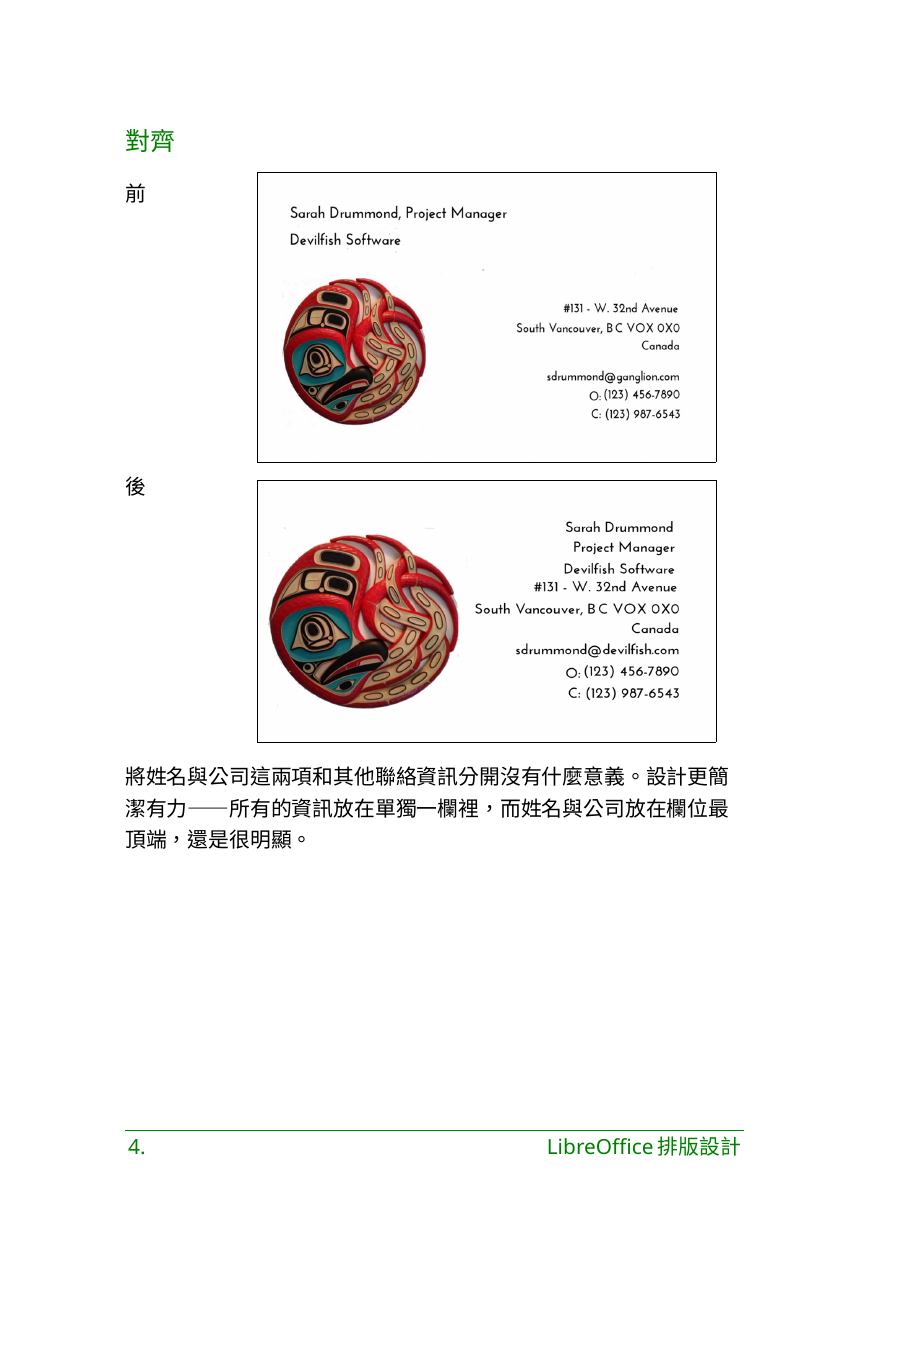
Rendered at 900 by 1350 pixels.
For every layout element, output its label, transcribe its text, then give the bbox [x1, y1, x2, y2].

text 將姓名與公司這兩項和其他聯絡資訊分開沒有什麼意義。設計更簡潔有力——所有的資訊放在單獨一欄裡，而姓名與公司放在欄位最頂端，還是很明顯。 [125, 760, 744, 853]
table_header 前 [125, 172, 257, 464]
subtitle 對齊 [125, 125, 744, 156]
table_cell [257, 465, 744, 744]
table_header [257, 172, 744, 464]
picture [260, 175, 713, 460]
table_cell 後 [125, 465, 257, 744]
picture [260, 483, 713, 739]
